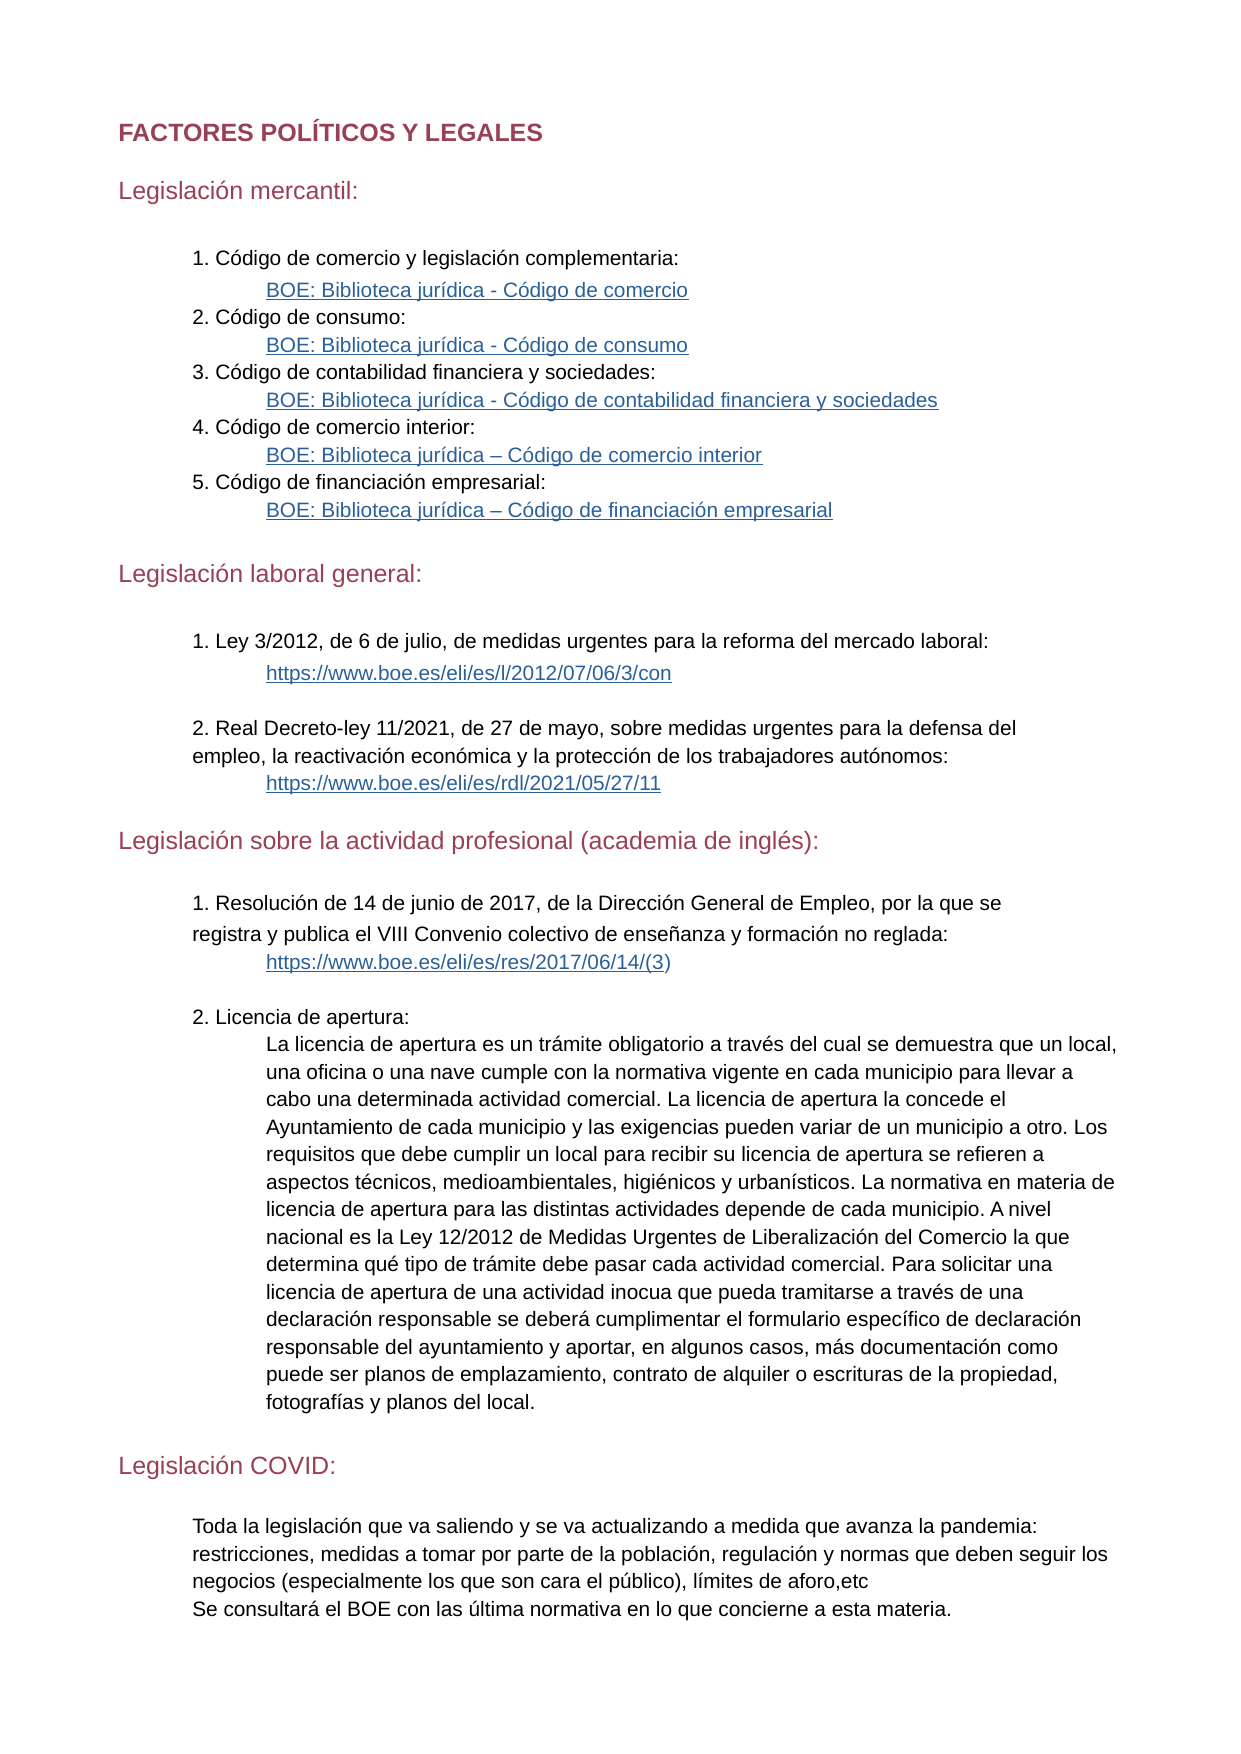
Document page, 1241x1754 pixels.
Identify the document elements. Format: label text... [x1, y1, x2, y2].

text https://www.boe.es/eli/es/l/2012/07/06/3/con [118, 661, 1122, 685]
text FACTORES POLÍTICOS Y LEGALES [118, 118, 1122, 147]
text BOE: Biblioteca jurídica – Código de financiación empresarial [118, 498, 1122, 522]
text 2. Real Decreto-ley 11/2021, de 27 de mayo, sobre medidas urgentes para la defensa del [118, 716, 1122, 740]
text La licencia de apertura es un trámite obligatorio a través del cual se demuestra que un local, una oficina o una nave cumple con la normativa vigente en cada municipio para llevar a cabo una determinada actividad comercial. La licencia de apertura la concede el Ayuntamiento de cada municipio y las exigencias pueden variar de un municipio a otro. Los requisitos que debe cumplir un local para recibir su licencia de apertura se refieren a aspectos técnicos, medioambientales, higiénicos y urbanísticos. La normativa en materia de licencia de apertura para las distintas actividades depende de cada municipio. A nivel nacional es la Ley 12/2012 de Medidas Urgentes de Liberalización del Comercio la que determina qué tipo de trámite debe pasar cada actividad comercial. Para solicitar una licencia de apertura de una actividad inocua que pueda tramitarse a través de una declaración responsable se deberá cumplimentar el formulario específico de declaración responsable del ayuntamiento y aportar, en algunos casos, más documentación como puede ser planos de emplazamiento, contrato de alquiler o escrituras de la propiedad, fotografías y planos del local. [266, 1032, 1122, 1414]
text 5. Código de financiación empresarial: [118, 470, 1122, 494]
text 1. Ley 3/2012, de 6 de julio, de medidas urgentes para la reforma del mercado laboral: [118, 622, 1122, 656]
text Se consultará el BOE con las última normativa en lo que concierne a esta materia. [118, 1597, 1122, 1621]
text Legislación laboral general: [118, 559, 1122, 588]
text Legislación sobre la actividad profesional (academia de inglés): [118, 826, 1122, 854]
text 3. Código de contabilidad financiera y sociedades: [118, 360, 1122, 384]
text Legislación COVID: [118, 1451, 1122, 1480]
text 2. Código de consumo: [118, 305, 1122, 329]
text https://www.boe.es/eli/es/rdl/2021/05/27/11 [118, 771, 1122, 795]
text Toda la legislación que va saliendo y se va actualizando a medida que avanza la pandemia: restricciones, medidas a tomar por parte de la población, regulación y normas que deben seguir los negocios (especialmente los que son cara el público), límites de aforo,etc [118, 1514, 1122, 1593]
text 1. Código de comercio y legislación complementaria: [118, 238, 1122, 272]
text Legislación mercantil: [118, 176, 1122, 204]
text BOE: Biblioteca jurídica – Código de comercio interior [118, 443, 1122, 467]
text BOE: Biblioteca jurídica - Código de comercio [118, 278, 1122, 302]
text 4. Código de comercio interior: [118, 415, 1122, 439]
text empleo, la reactivación económica y la protección de los trabajadores autónomos: [118, 744, 1122, 768]
text 2. Licencia de apertura: [118, 1005, 1122, 1029]
text 1. Resolución de 14 de junio de 2017, de la Dirección General de Empleo, por la que se [118, 883, 1122, 917]
text BOE: Biblioteca jurídica - Código de contabilidad financiera y sociedades [118, 388, 1122, 412]
text registra y publica el VIII Convenio colectivo de enseñanza y formación no reglada: [118, 922, 1122, 946]
text BOE: Biblioteca jurídica - Código de consumo [118, 333, 1122, 357]
text https://www.boe.es/eli/es/res/2017/06/14/(3) [118, 950, 1122, 974]
